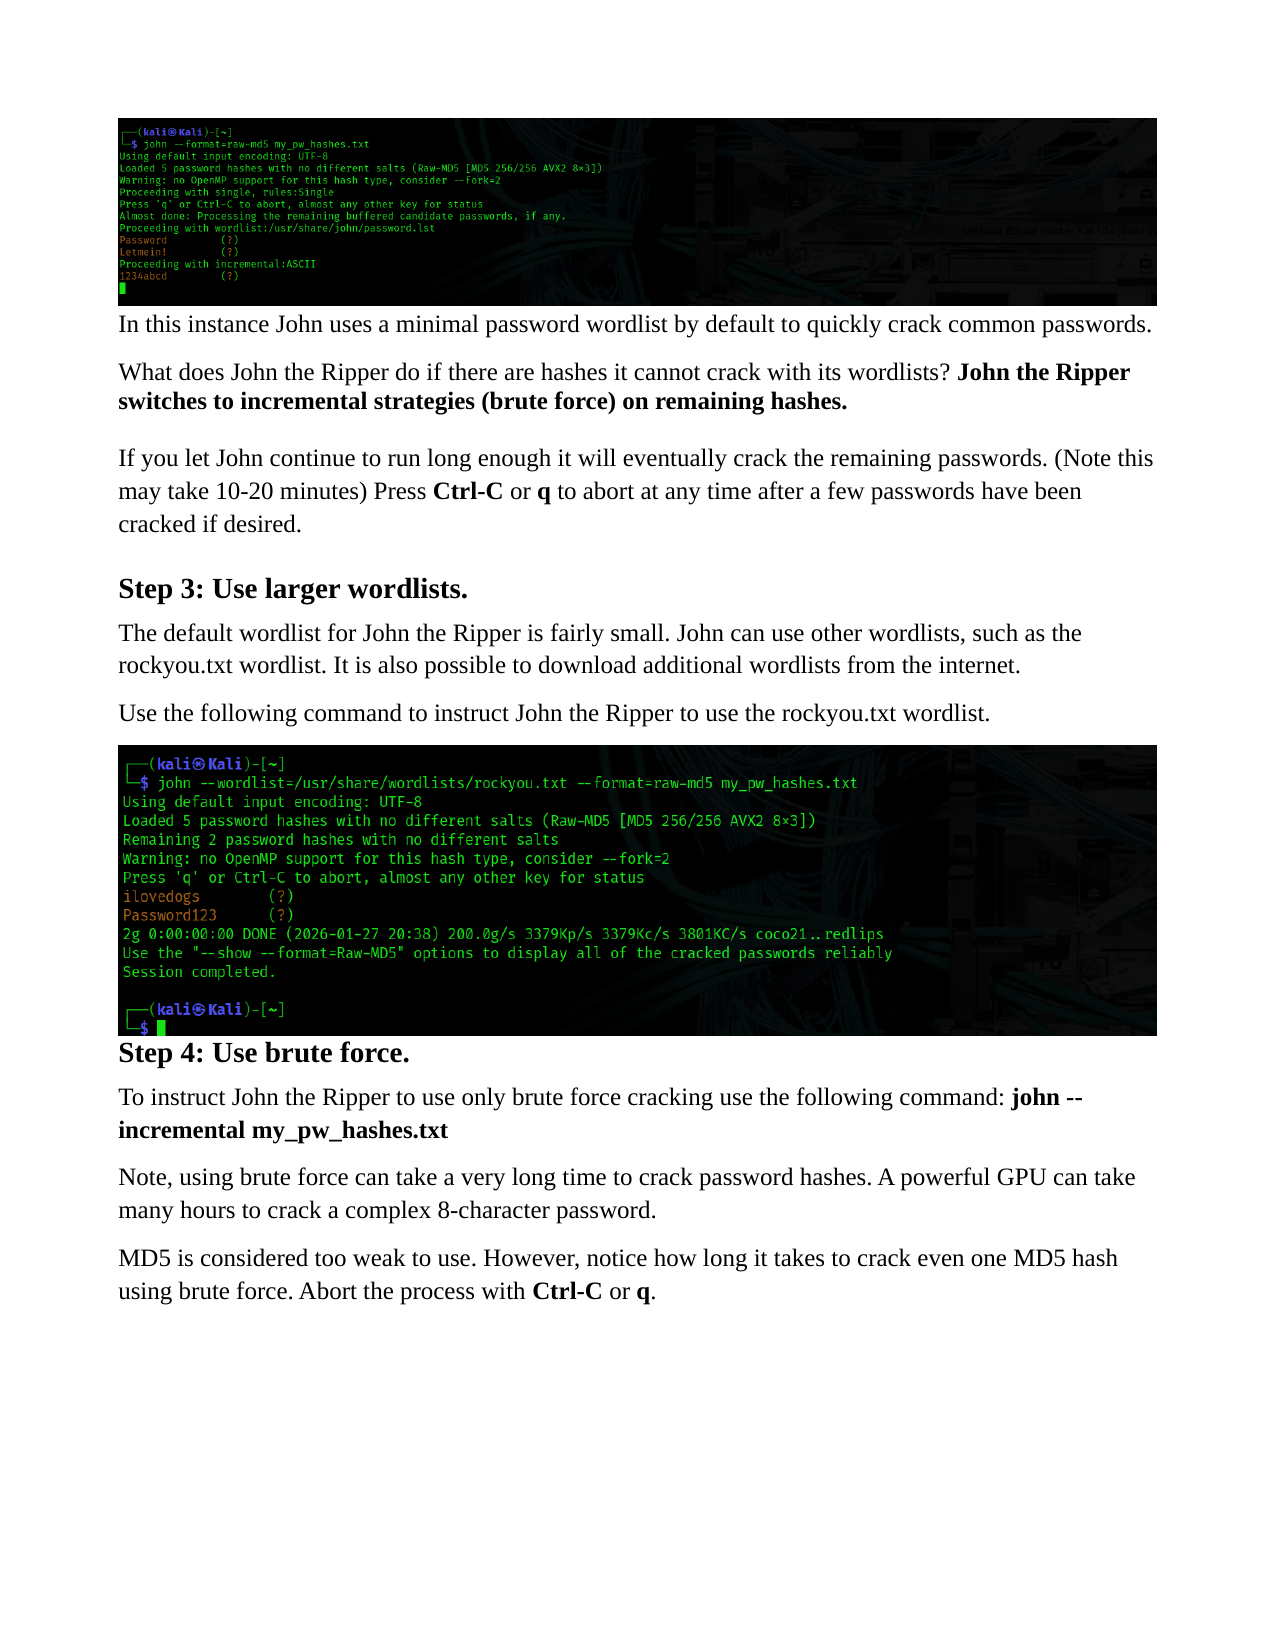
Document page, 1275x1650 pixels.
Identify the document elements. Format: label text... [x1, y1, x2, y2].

text To instruct John the Ripper to use only brute force cracking use the following command: john --incremental my_pw_hashes.txt [118, 1082, 1157, 1143]
subtitle Step 3: Use larger wordlists. [118, 572, 1157, 605]
text What does John the Ripper do if there are hashes it cannot crack with its wordlists? John the Ripper switches to incremental strategies (brute force) on remaining hashes. [118, 357, 1157, 414]
text In this instance John uses a minimal password wordlist by default to quickly crack common passwords. [118, 306, 1157, 338]
text Use the following command to instruct John the Ripper to use the rockyou.txt wordlist. [118, 698, 1157, 727]
picture [118, 745, 1157, 1036]
subtitle Step 4: Use brute force. [118, 1036, 1157, 1069]
text The default wordlist for John the Ripper is fairly small. John can use other wordlists, such as the rockyou.txt wordlist. It is also possible to download additional wordlists from the internet. [118, 618, 1157, 679]
picture [118, 118, 1157, 306]
text If you let John continue to run long enough it will eventually crack the remaining passwords. (Note this may take 10-20 minutes) Press Ctrl-C or q to abort at any time after a few passwords have been cracked if desired. [118, 443, 1157, 538]
text MD5 is considered too weak to use. However, notice how long it takes to crack even one MD5 hash using brute force. Abort the process with Ctrl-C or q. [118, 1243, 1157, 1305]
text Note, using brute force can take a very long time to crack password hashes. A powerful GPU can take many hours to crack a complex 8-character password. [118, 1162, 1157, 1224]
